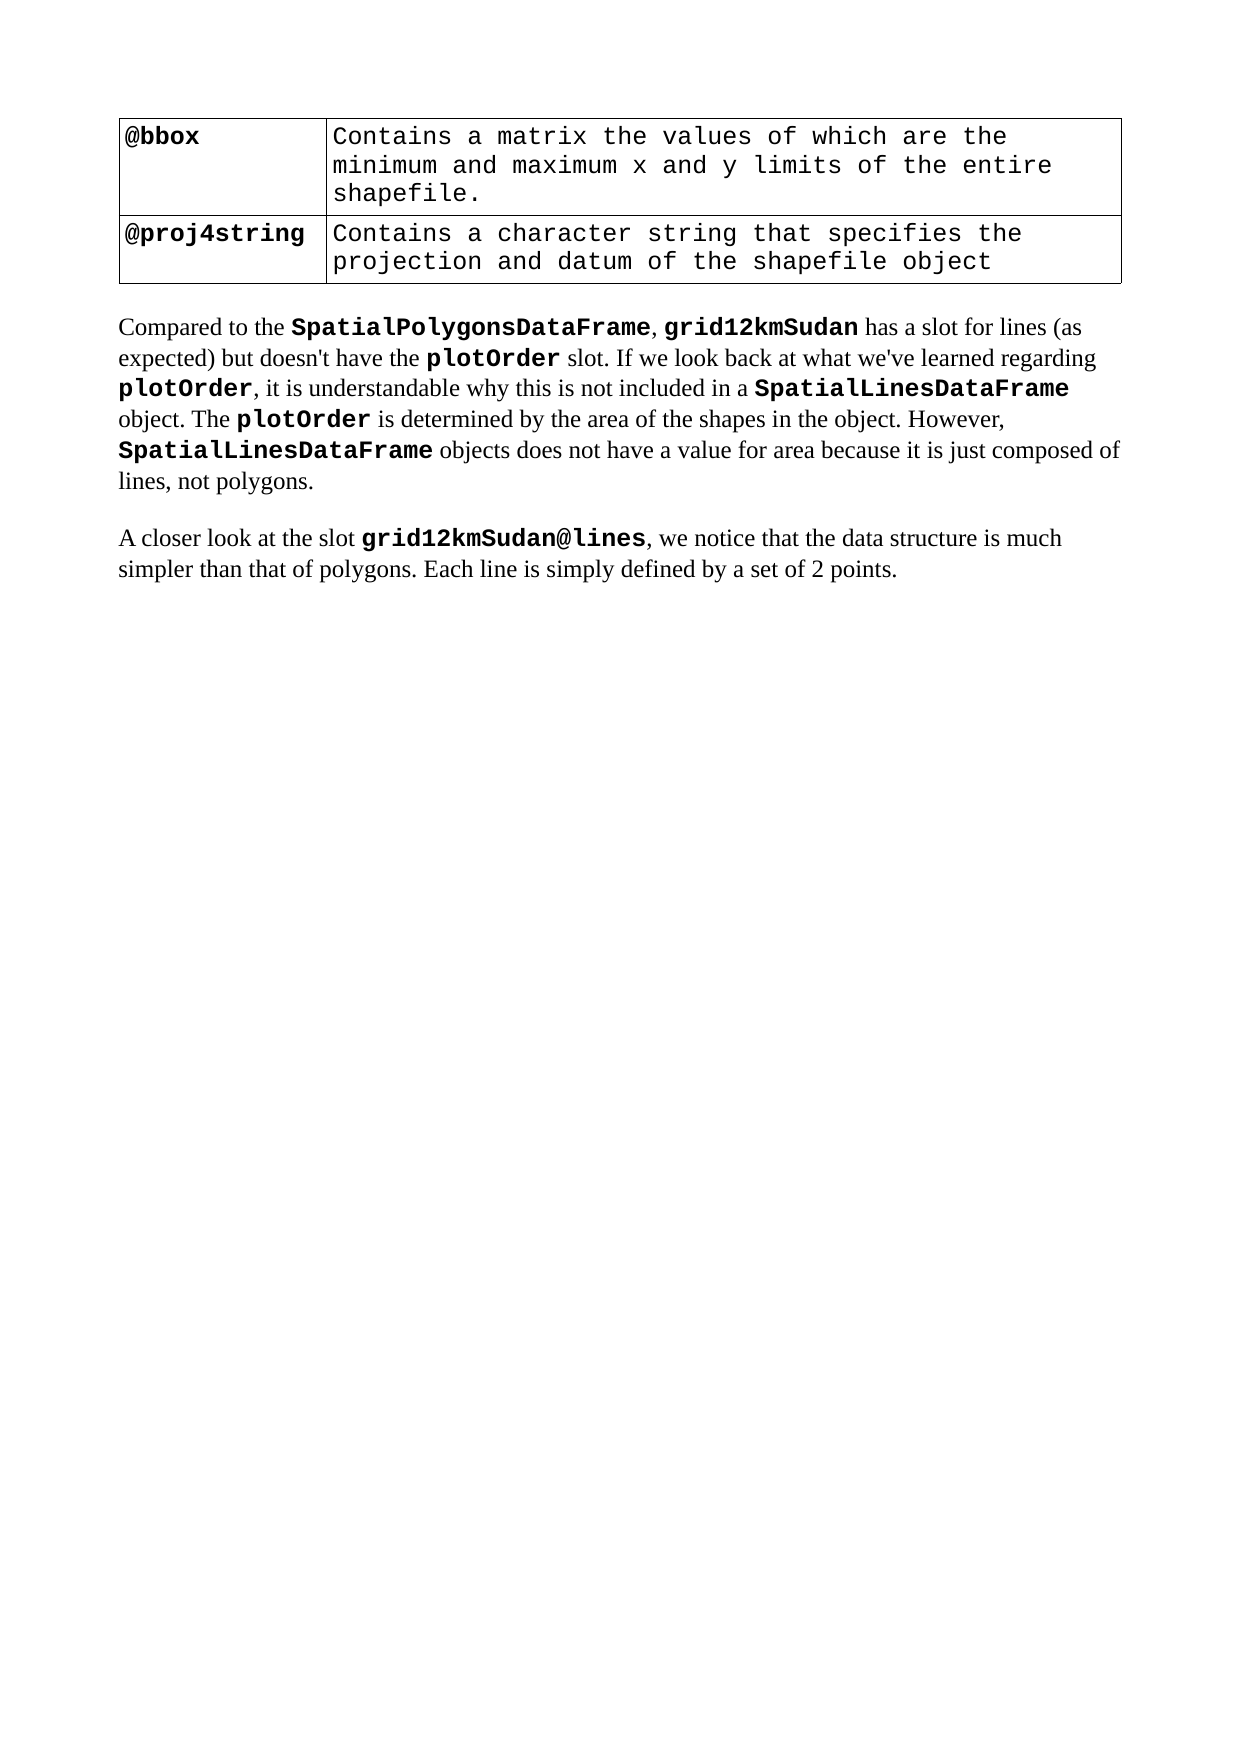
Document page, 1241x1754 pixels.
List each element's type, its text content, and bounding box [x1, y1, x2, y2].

text Compared to the SpatialPolygonsDataFrame, grid12kmSudan has a slot for lines (as expected) but doesn't have the plotOrder slot. If we look back at what we've learned regarding plotOrder, it is understandable why this is not included in a SpatialLinesDataFrame object. The plotOrder is determined by the area of the shapes in the object. However, SpatialLinesDataFrame objects does not have a value for area because it is just composed of lines, not polygons. [118, 312, 1122, 495]
text A closer look at the slot grid12kmSudan@lines, we notice that the data structure is much simpler than that of polygons. Each line is simply defined by a set of 2 points. [118, 523, 1122, 583]
table_cell Contains a matrix the values of which are the minimum and maximum x and y limits of the entire shapefile. [327, 119, 1121, 215]
table_cell Contains a character string that specifies the projection and datum of the shapefile object [327, 216, 1121, 283]
table_cell @bbox [120, 119, 326, 215]
table_cell @proj4string [120, 216, 326, 283]
